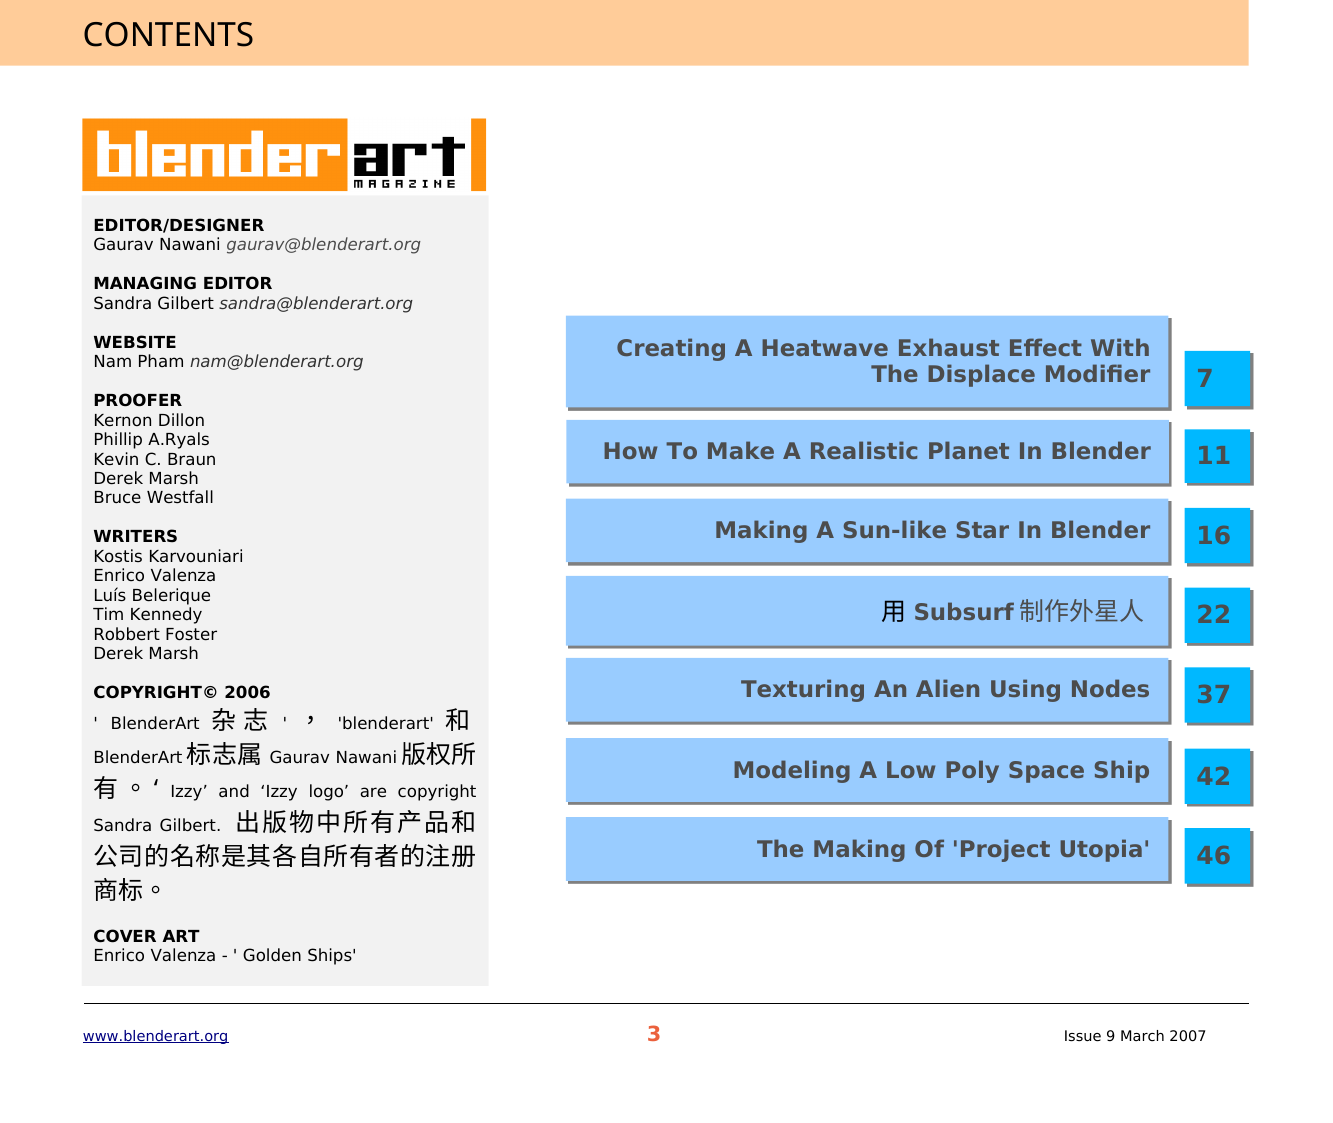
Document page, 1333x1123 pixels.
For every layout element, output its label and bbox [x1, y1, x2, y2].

picture [81, 117, 487, 192]
